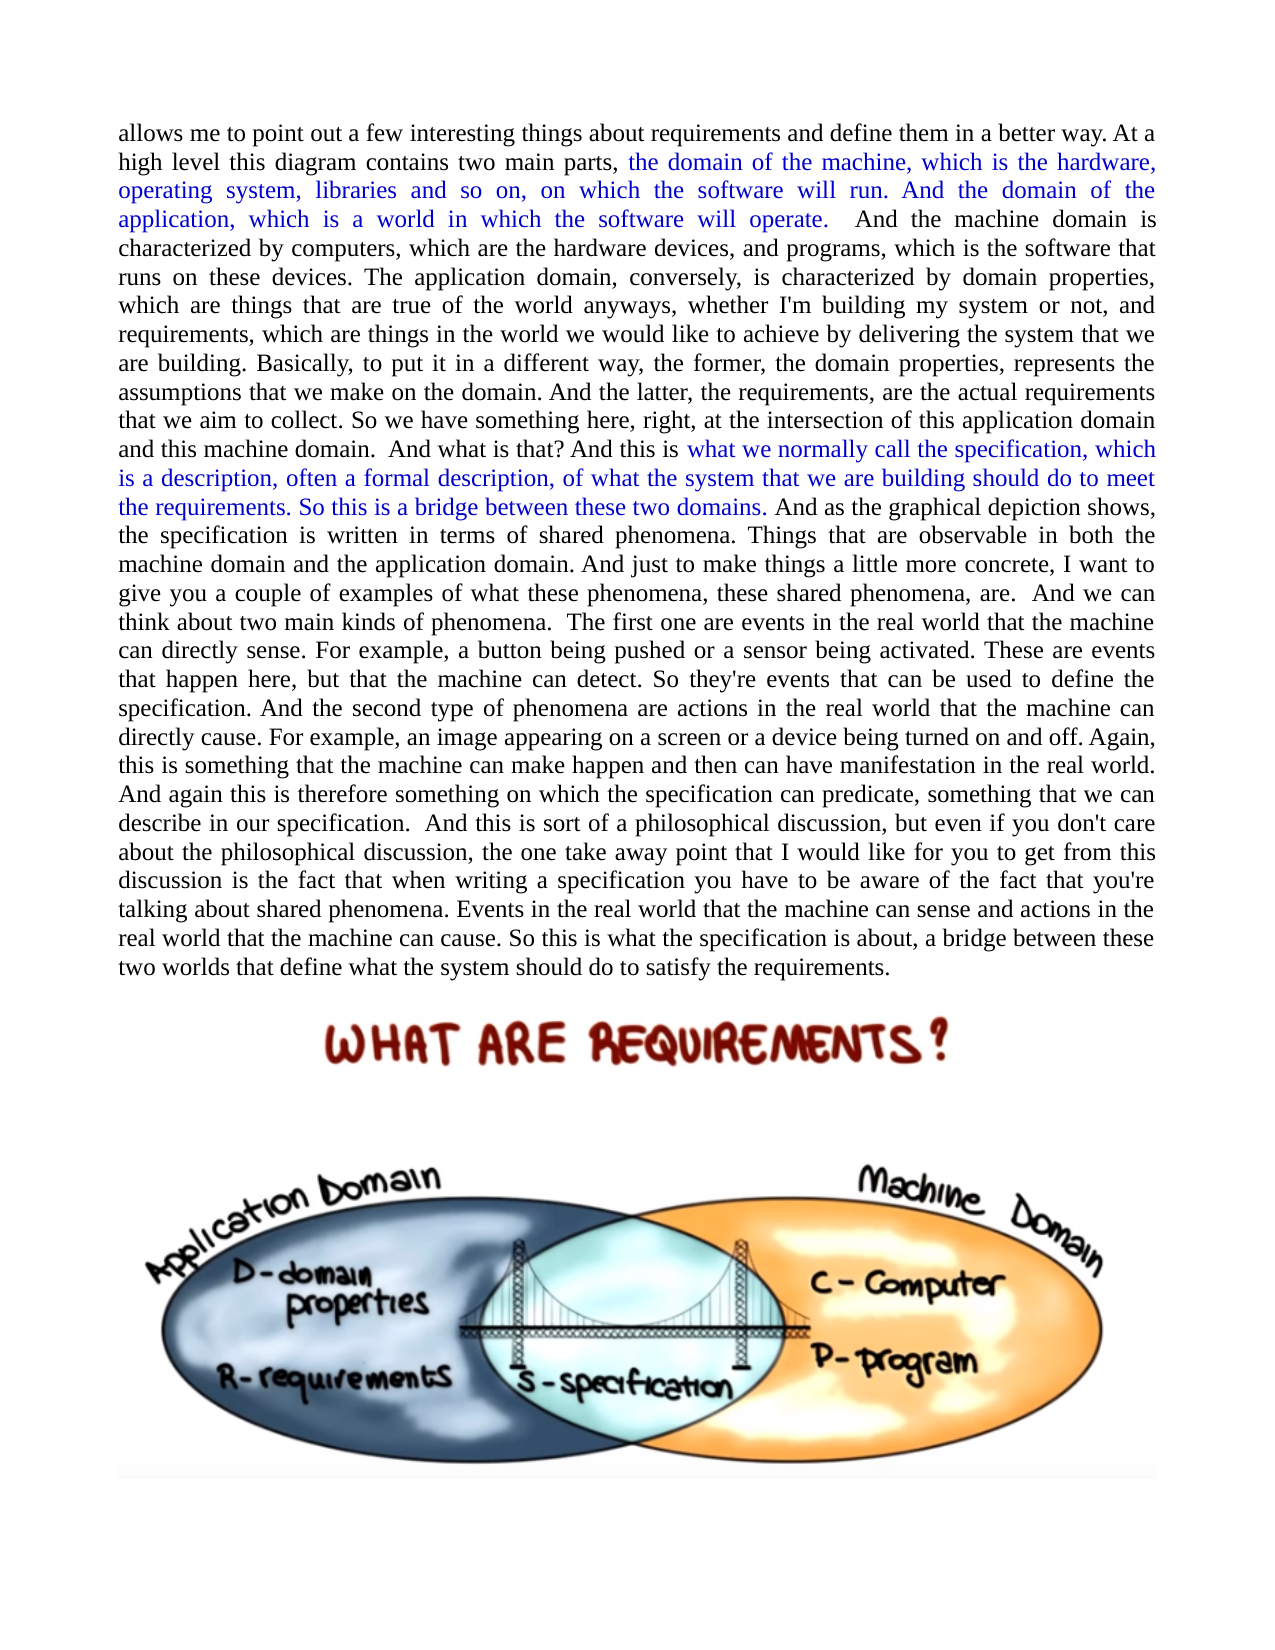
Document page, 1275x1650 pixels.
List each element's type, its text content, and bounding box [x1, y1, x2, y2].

picture [118, 1009, 1157, 1479]
text allows me to point out a few interesting things about requirements and define them in a better way. At a high level this diagram contains two main parts, the domain of the machine, which is the hardware, operating system, libraries and so on, on which the software will run. And the domain of the application, which is a world in which the software will operate. And the machine domain is characterized by computers, which are the hardware devices, and programs, which is the software that runs on these devices. The application domain, conversely, is characterized by domain properties, which are things that are true of the world anyways, whether I'm building my system or not, and requirements, which are things in the world we would like to achieve by delivering the system that we are building. Basically, to put it in a different way, the former, the domain properties, represents the assumptions that we make on the domain. And the latter, the requirements, are the actual requirements that we aim to collect. So we have something here, right, at the intersection of this application domain and this machine domain. And what is that? And this is what we normally call the specification, which is a description, often a formal description, of what the system that we are building should do to meet the requirements. So this is a bridge between these two domains. And as the graphical depiction shows, the specification is written in terms of shared phenomena. Things that are observable in both the machine domain and the application domain. And just to make things a little more concrete, I want to give you a couple of examples of what these phenomena, these shared phenomena, are. And we can think about two main kinds of phenomena. The first one are events in the real world that the machine can directly sense. For example, a button being pushed or a sensor being activated. These are events that happen here, but that the machine can detect. So they're events that can be used to define the specification. And the second type of phenomena are actions in the real world that the machine can directly cause. For example, an image appearing on a screen or a device being turned on and off. Again, this is something that the machine can make happen and then can have manifestation in the real world. And again this is therefore something on which the specification can predicate, something that we can describe in our specification. And this is sort of a philosophical discussion, but even if you don't care about the philosophical discussion, the one take away point that I would like for you to get from this discussion is the fact that when writing a specification you have to be aware of the fact that you're talking about shared phenomena. Events in the real world that the machine can sense and actions in the real world that the machine can cause. So this is what the specification is about, a bridge between these two worlds that define what the system should do to satisfy the requirements. [118, 118, 1157, 981]
